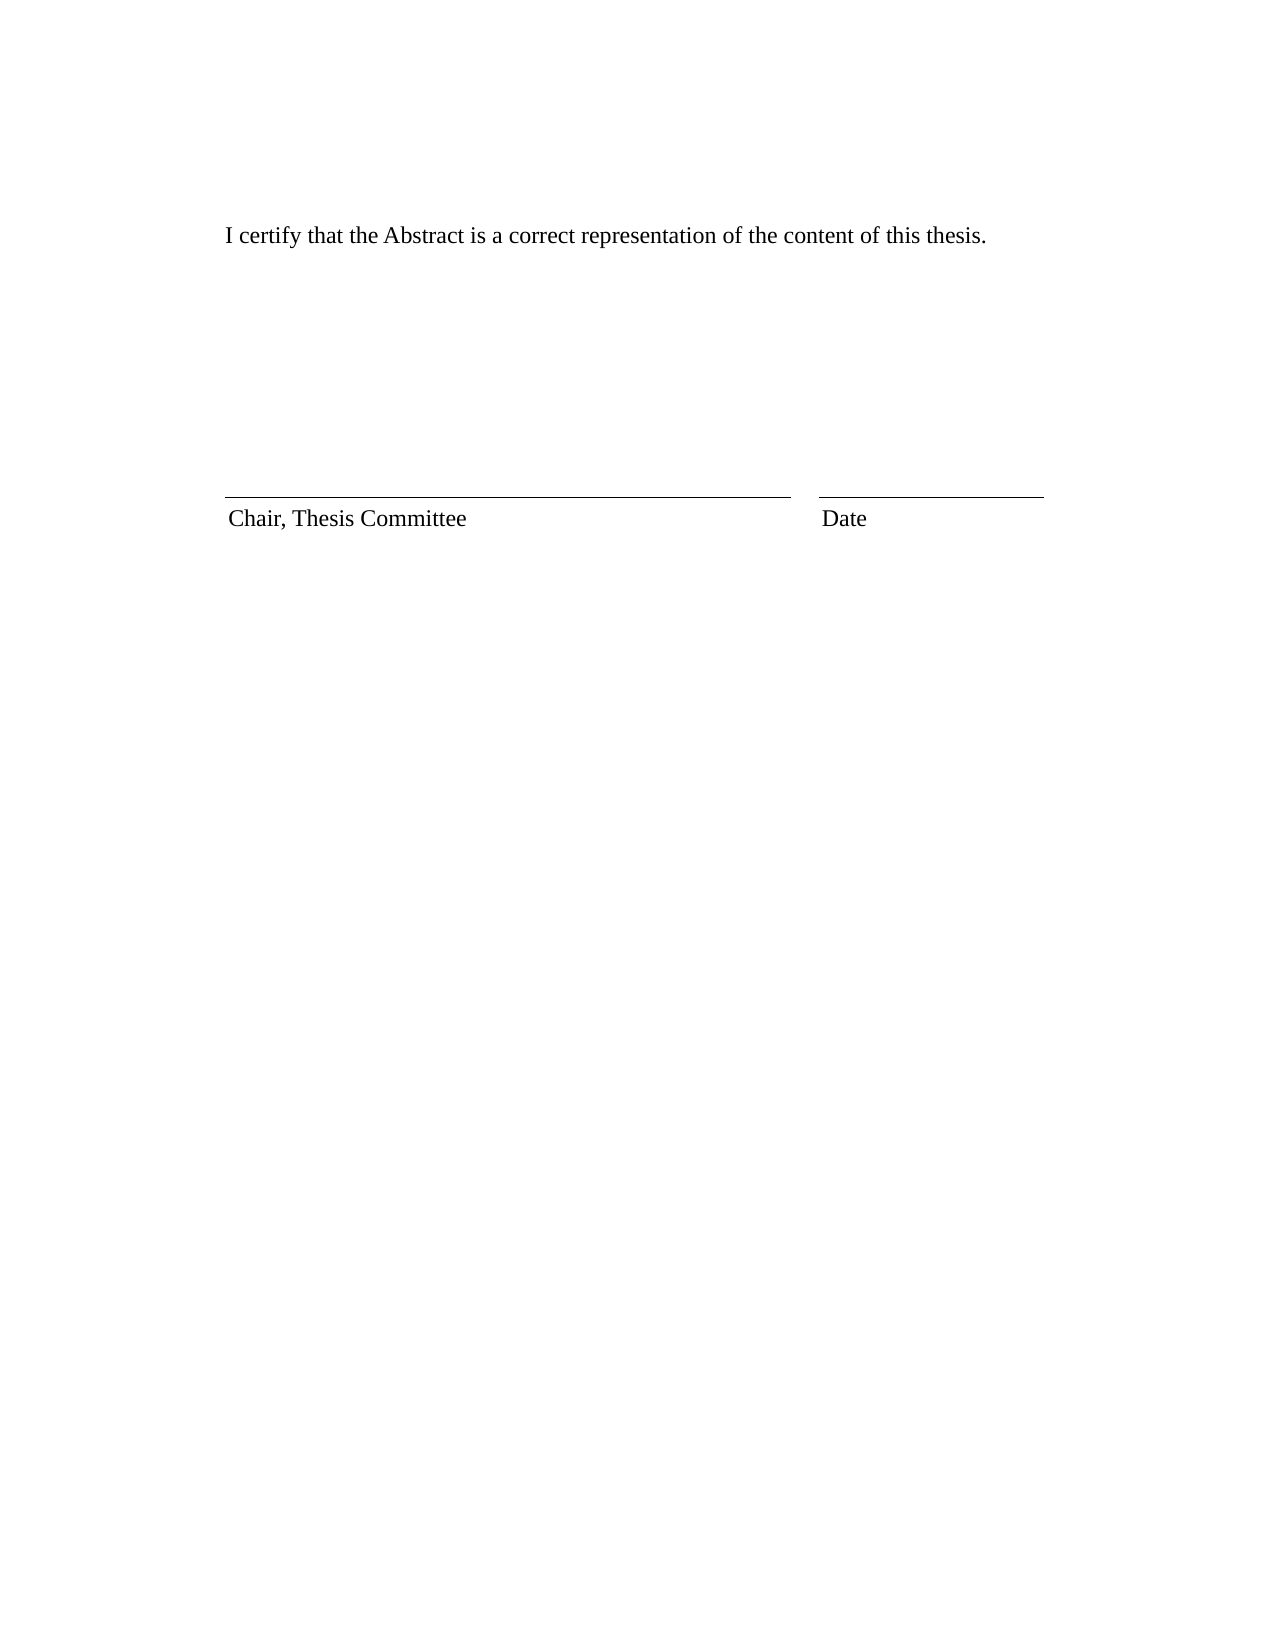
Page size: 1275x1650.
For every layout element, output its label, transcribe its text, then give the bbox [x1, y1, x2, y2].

text I certify that the Abstract is a correct representation of the content of this thesis. [225, 221, 1125, 248]
table_header [1044, 497, 1131, 559]
table_header Date [819, 498, 1044, 559]
table_header [791, 497, 819, 559]
table_header Chair, Thesis Committee [225, 498, 791, 559]
